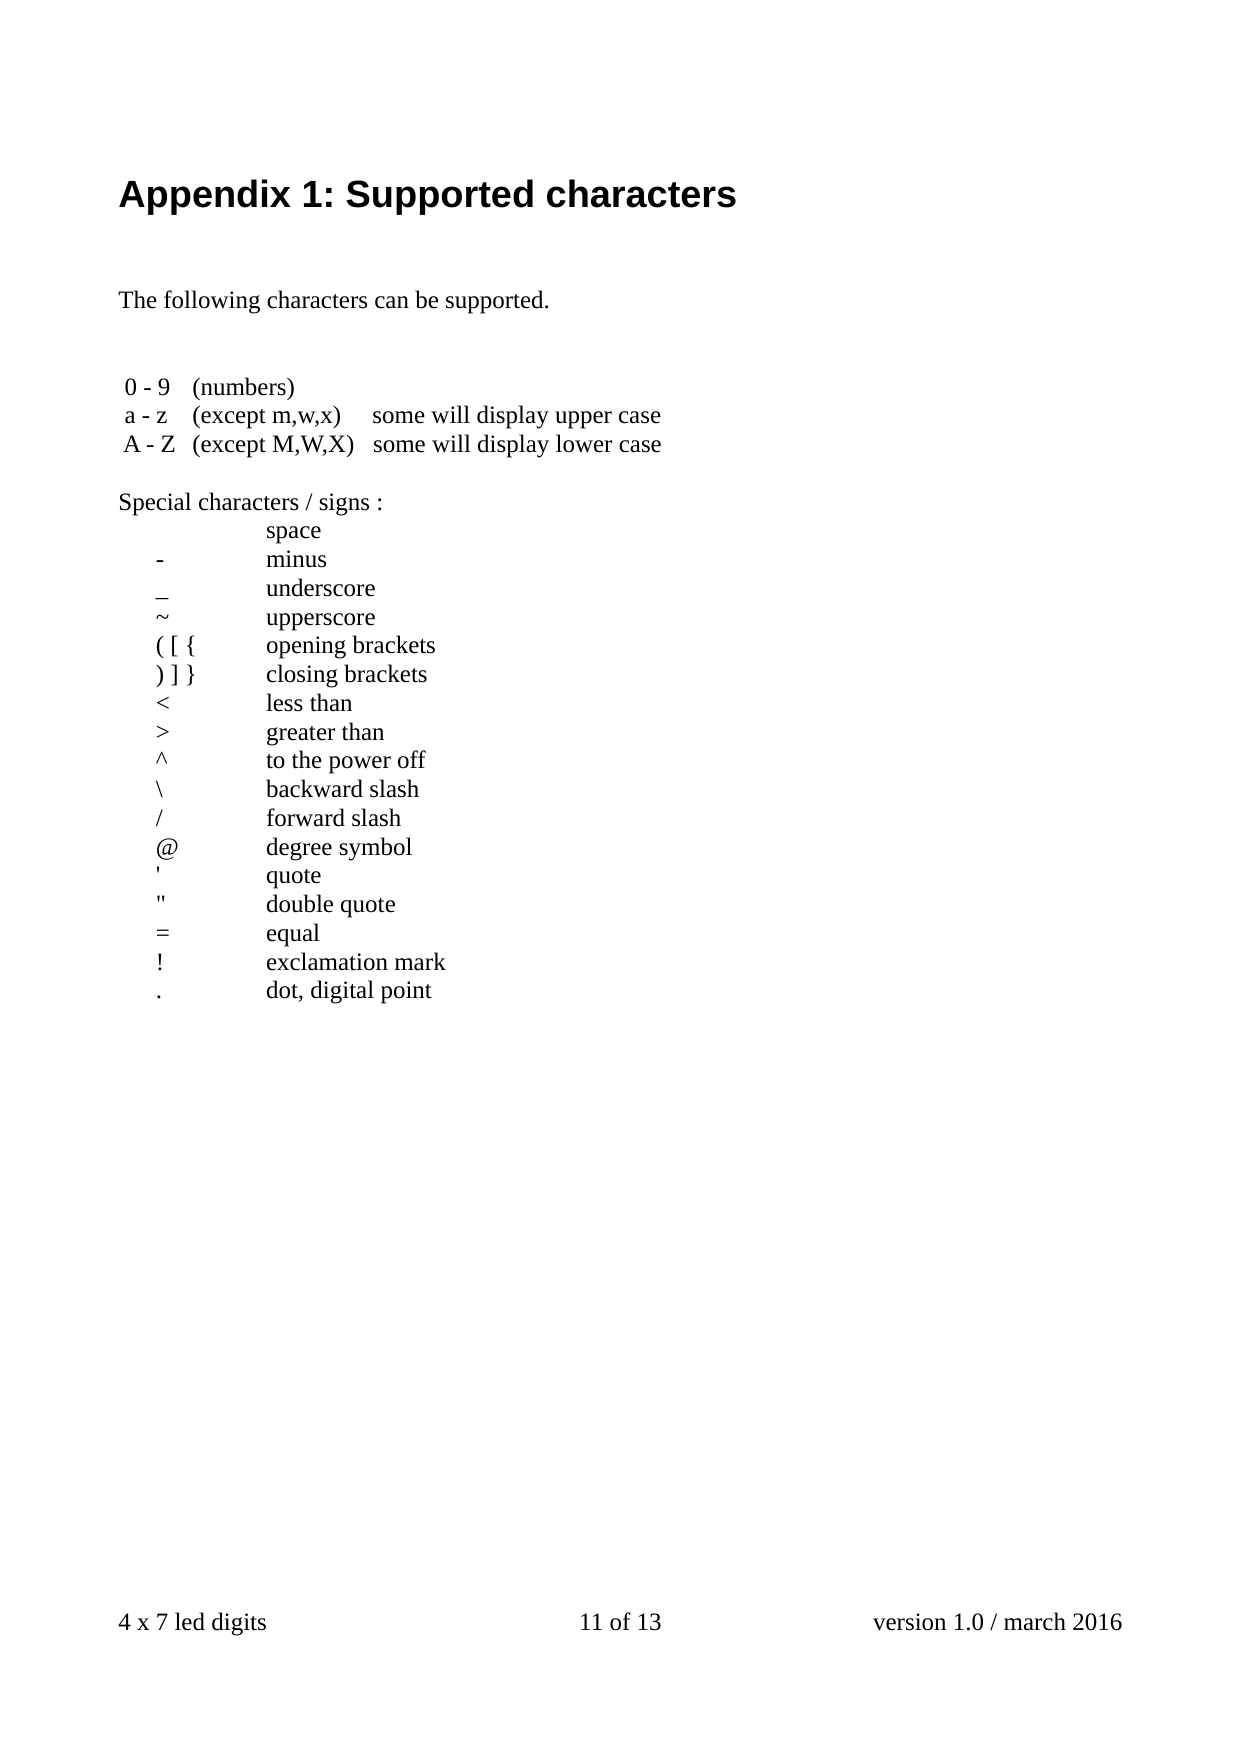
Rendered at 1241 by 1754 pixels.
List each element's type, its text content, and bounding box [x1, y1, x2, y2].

text Special characters / signs : [118, 487, 1122, 516]
subtitle Appendix 1: Supported characters [118, 172, 1122, 216]
text ( [ { opening brackets [118, 631, 1122, 659]
text > greater than [118, 717, 1122, 746]
text < less than [118, 688, 1122, 717]
text The following characters can be supported. [118, 286, 1122, 314]
text 0 - 9 (numbers) [118, 372, 1122, 401]
text / forward slash [118, 803, 1122, 832]
text - minus [118, 544, 1122, 573]
text space [118, 516, 1122, 544]
text ~ upperscore [118, 602, 1122, 631]
text _ underscore [118, 573, 1122, 602]
text ! exclamation mark [118, 947, 1122, 976]
text @ degree symbol [118, 832, 1122, 861]
text \ backward slash [118, 774, 1122, 803]
text . dot, digital point [118, 976, 1122, 1004]
text ' quote [118, 861, 1122, 889]
text ) ] } closing brackets [118, 659, 1122, 688]
text = equal [118, 918, 1122, 947]
text " double quote [118, 889, 1122, 918]
text A - Z (except M,W,X) some will display lower case [118, 429, 1122, 458]
text a - z (except m,w,x) some will display upper case [118, 401, 1122, 429]
text ^ to the power off [118, 746, 1122, 774]
